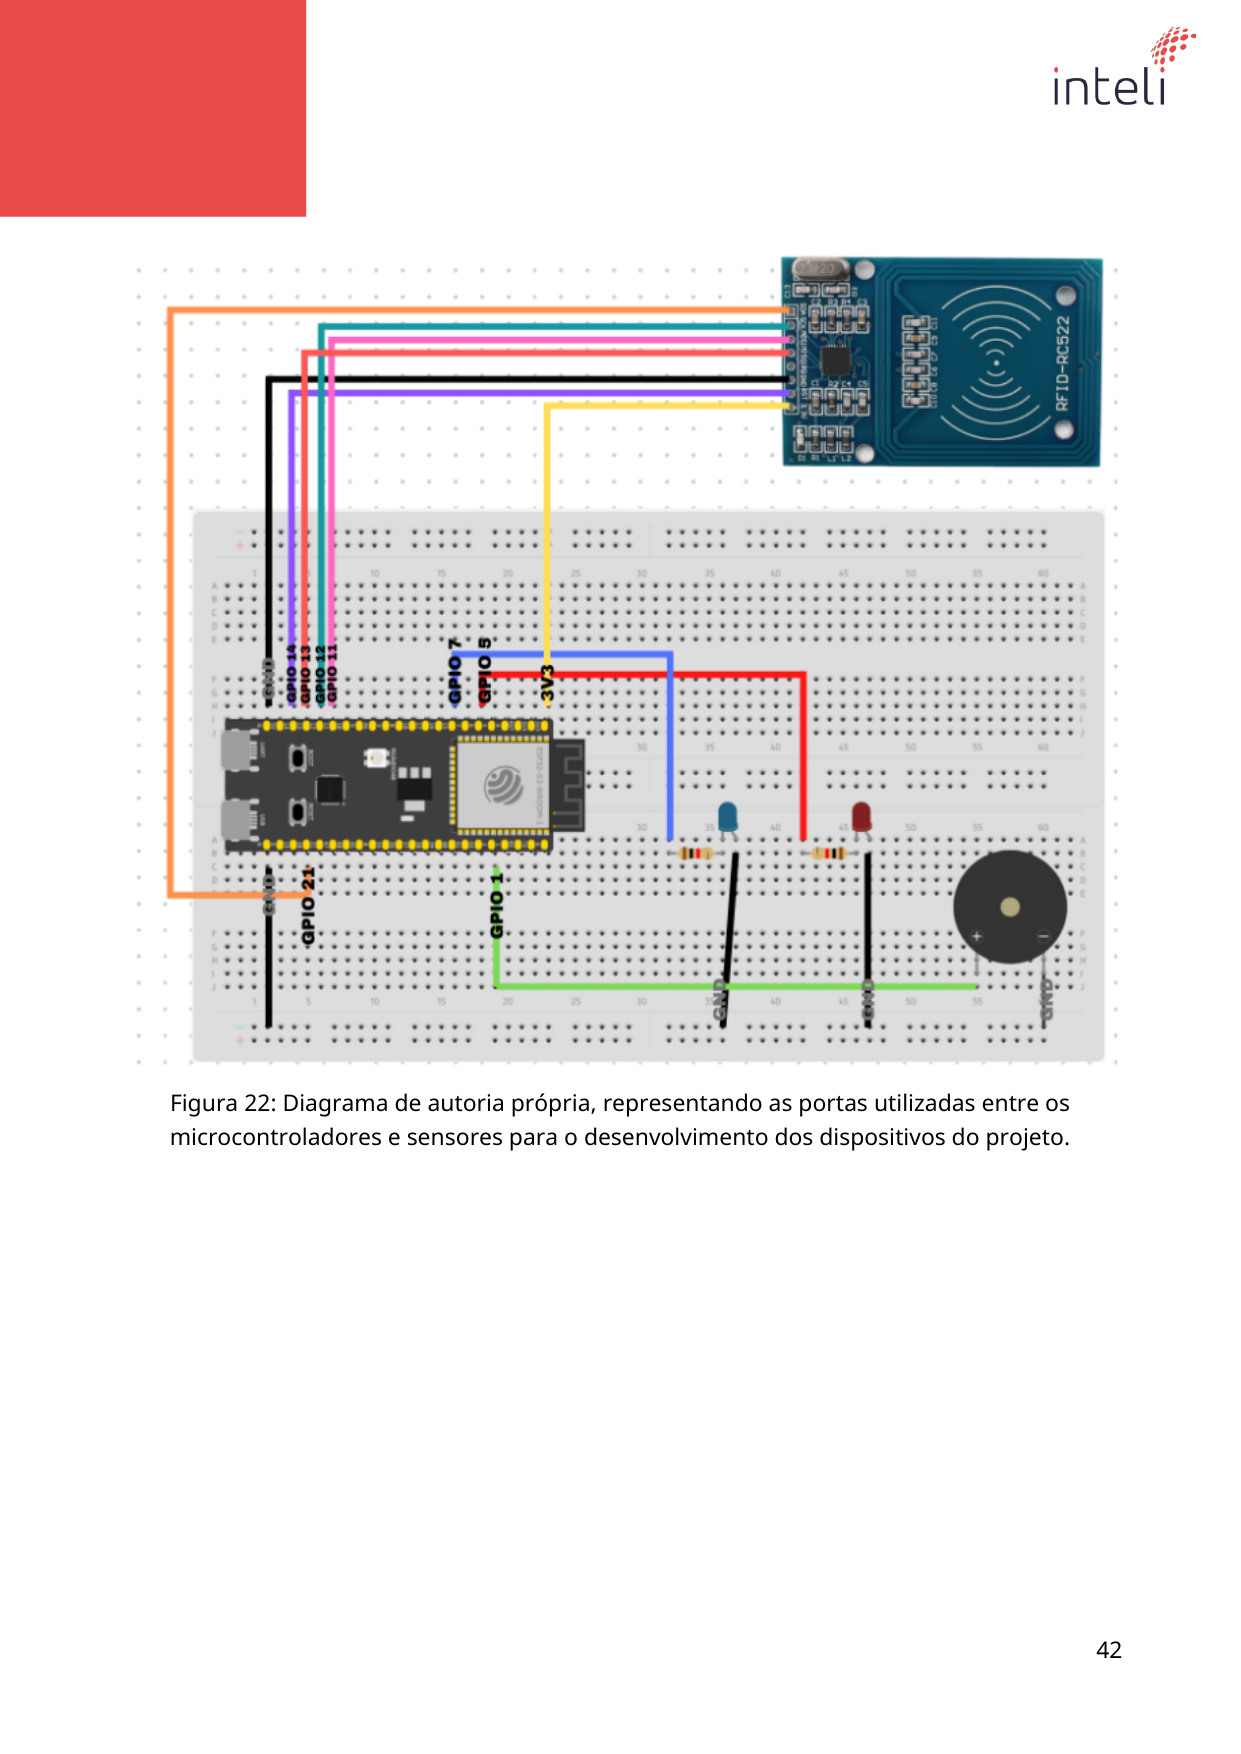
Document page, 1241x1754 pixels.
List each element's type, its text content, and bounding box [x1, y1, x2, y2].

text Figura 22: Diagrama de autoria própria, representando as portas utilizadas entre os microcontroladores e sensores para o desenvolvimento dos dispositivos do projeto. [118, 1087, 1122, 1152]
picture [0, 0, 307, 217]
picture [118, 246, 1123, 1083]
picture [1054, 27, 1197, 105]
